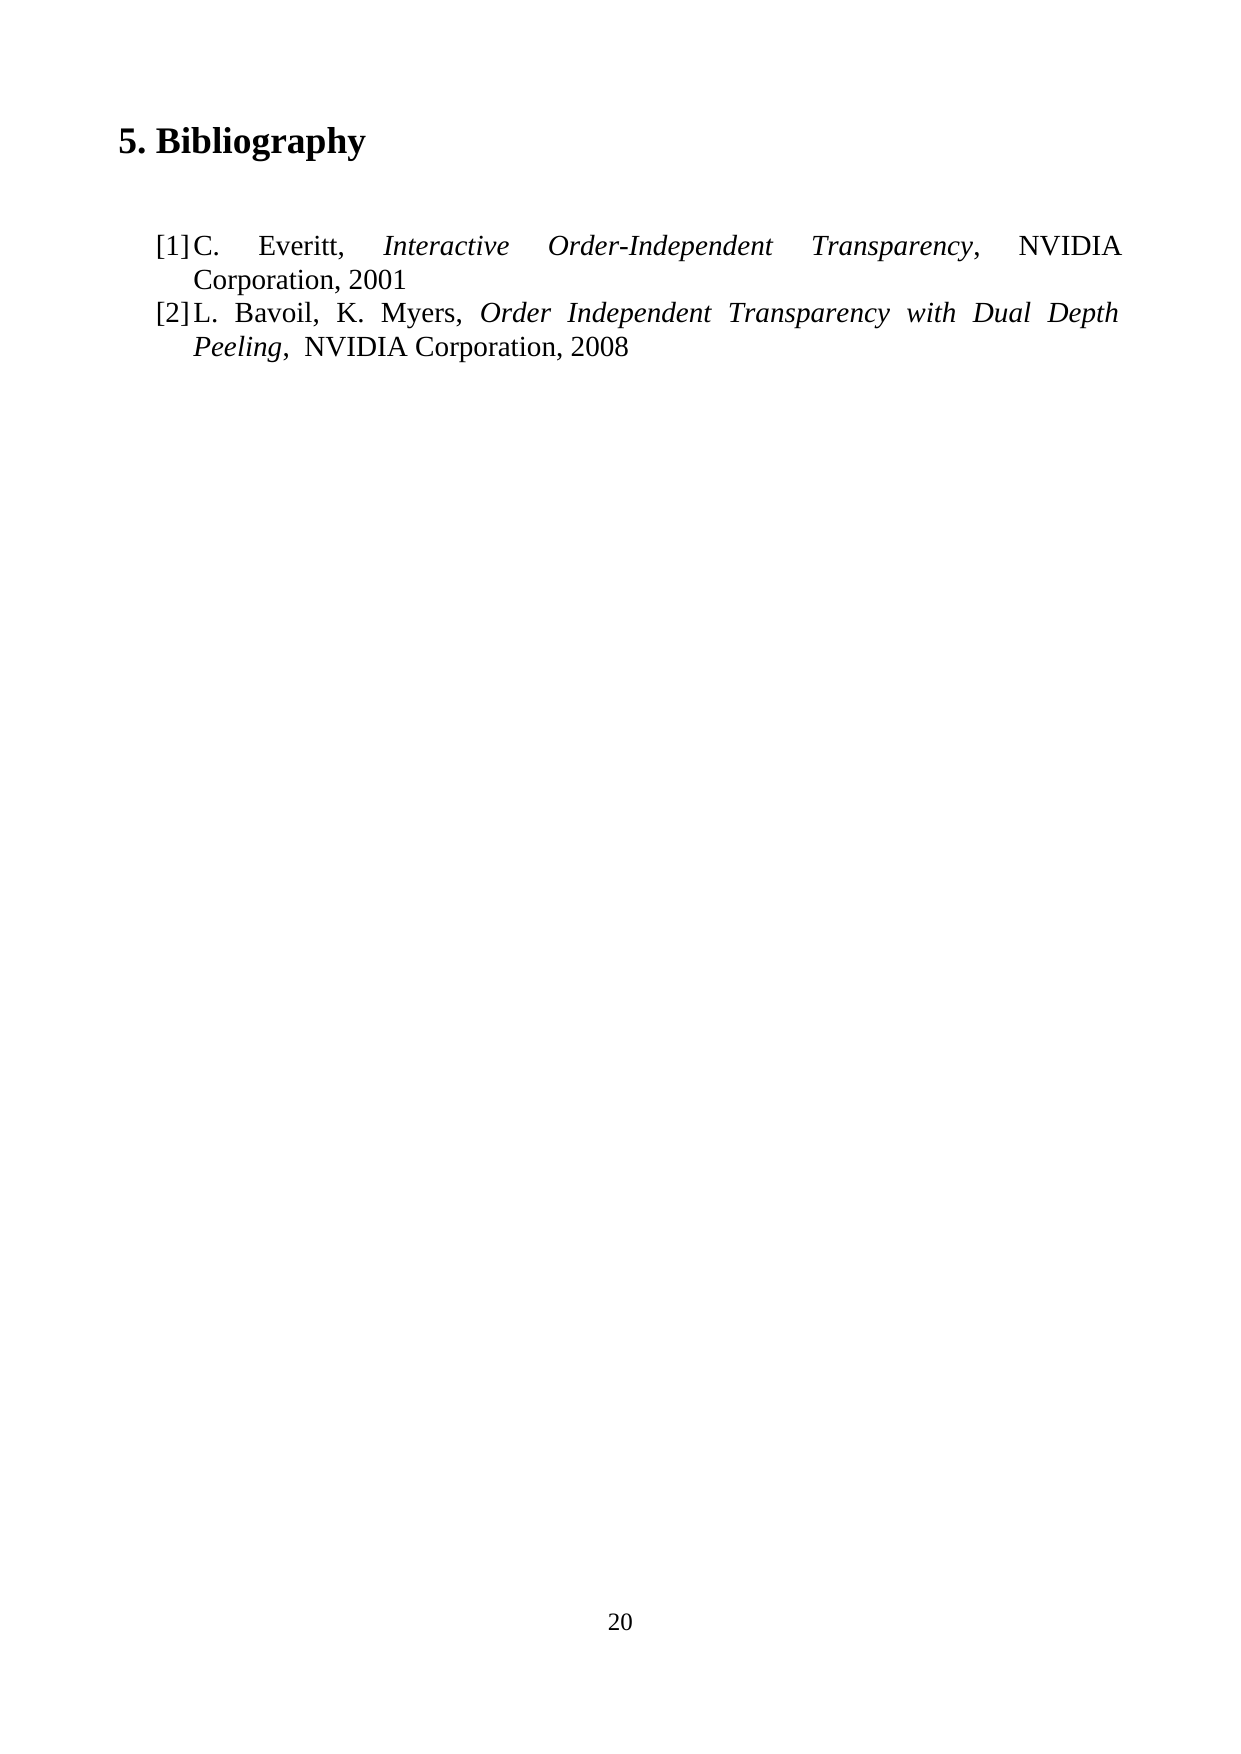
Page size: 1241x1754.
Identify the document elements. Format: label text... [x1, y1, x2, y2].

list C. Everitt, Interactive Order-Independent Transparency, NVIDIA Corporation, 2001 [156, 228, 1122, 295]
list L. Bavoil, K. Myers, Order Independent Transparency with Dual Depth Peeling, NVIDIA Corporation, 2008 [156, 295, 1122, 362]
text 5. Bibliography [118, 118, 1122, 161]
